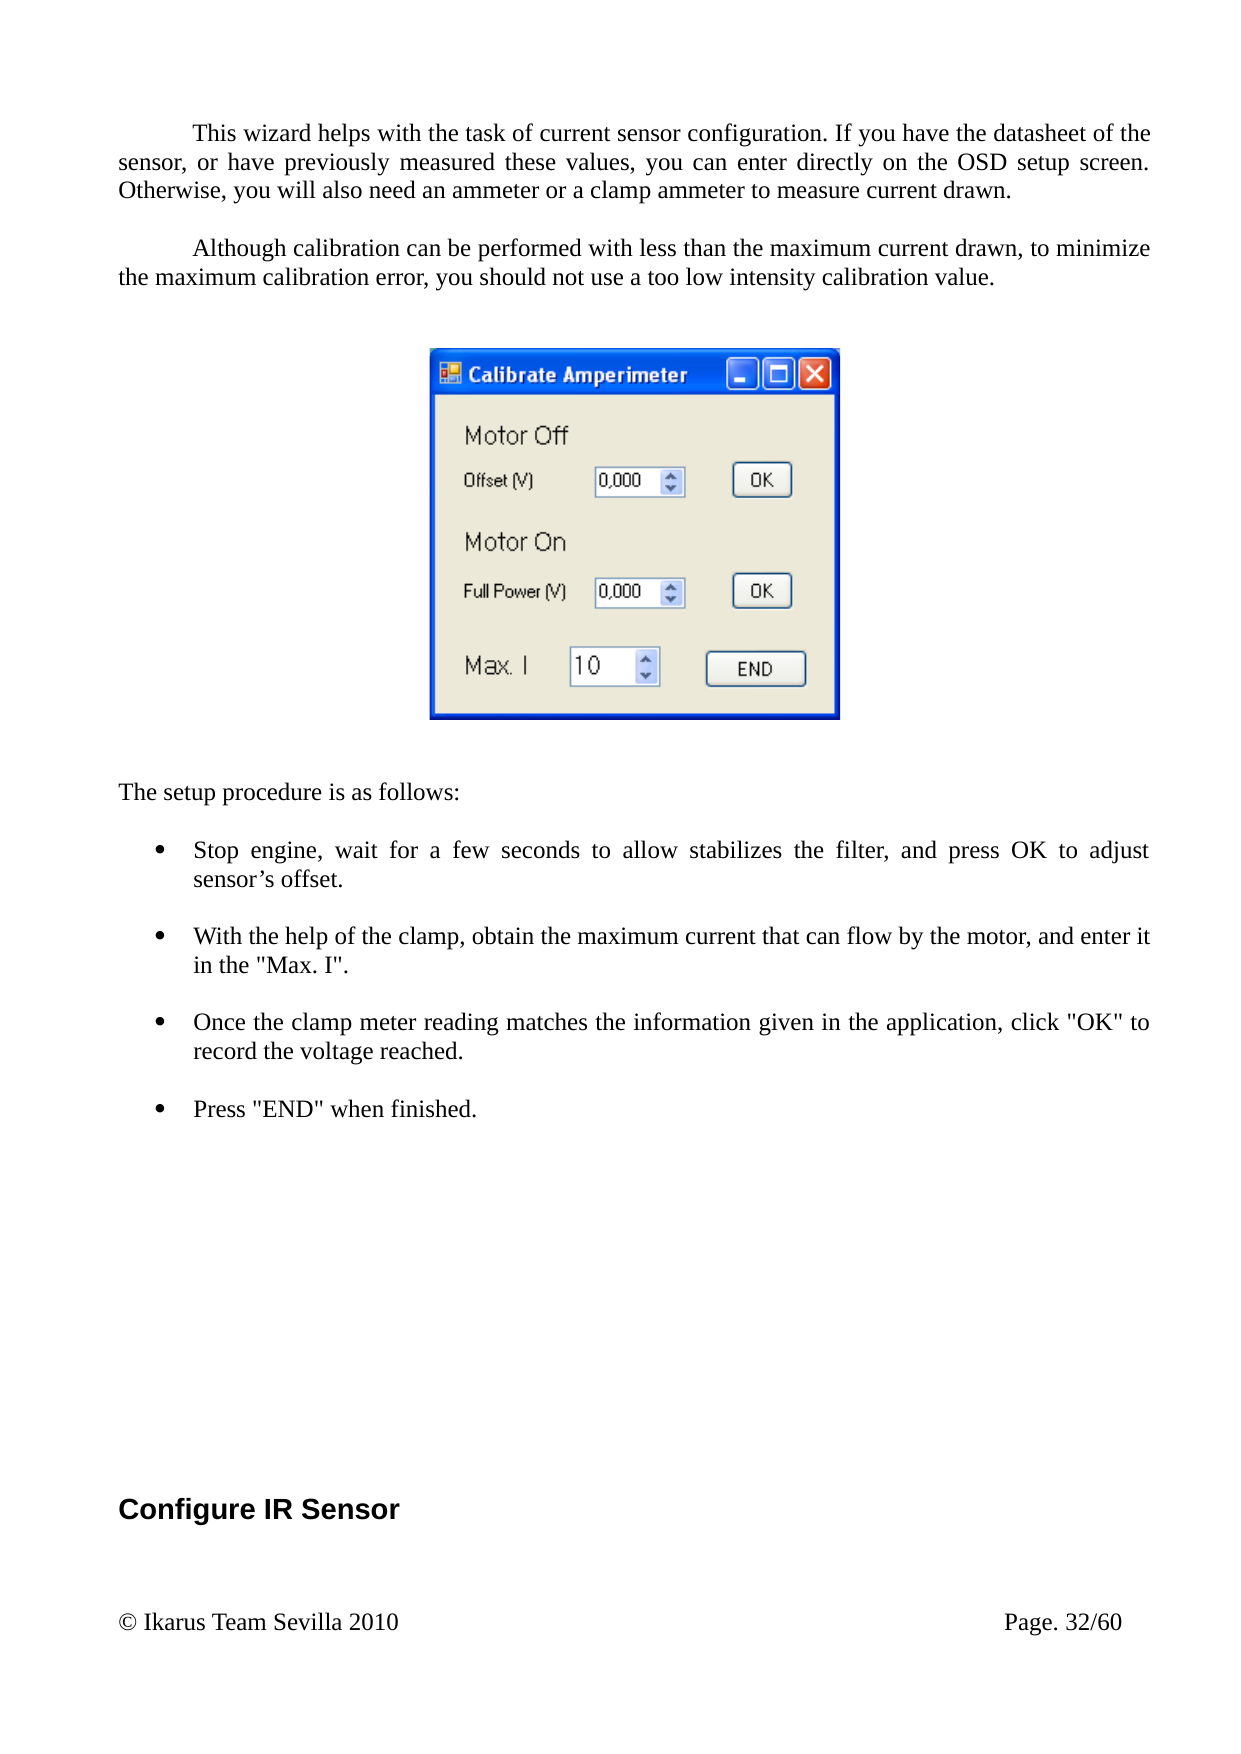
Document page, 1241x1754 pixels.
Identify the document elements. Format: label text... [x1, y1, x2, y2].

picture [429, 348, 841, 720]
list Press "END" when finished. [156, 1094, 1152, 1122]
list Stop engine, wait for a few seconds to allow stabilizes the filter, and press OK to adjust sensor’s offset. [156, 835, 1152, 892]
subtitle Configure IR Sensor [118, 1492, 1152, 1526]
list With the help of the clamp, obtain the maximum current that can flow by the motor, and enter it in the "Max. I". [156, 921, 1152, 979]
list Once the clamp meter reading matches the information given in the application, click "OK" to record the voltage reached. [156, 1007, 1152, 1065]
text The setup procedure is as follows: [118, 777, 1152, 806]
text Although calibration can be performed with less than the maximum current drawn, to minimize the maximum calibration error, you should not use a too low intensity calibration value. [118, 233, 1152, 291]
text This wizard helps with the task of current sensor configuration. If you have the datasheet of the sensor, or have previously measured these values, you can enter directly on the OSD setup screen. Otherwise, you will also need an ammeter or a clamp ammeter to measure current drawn. [118, 118, 1152, 204]
